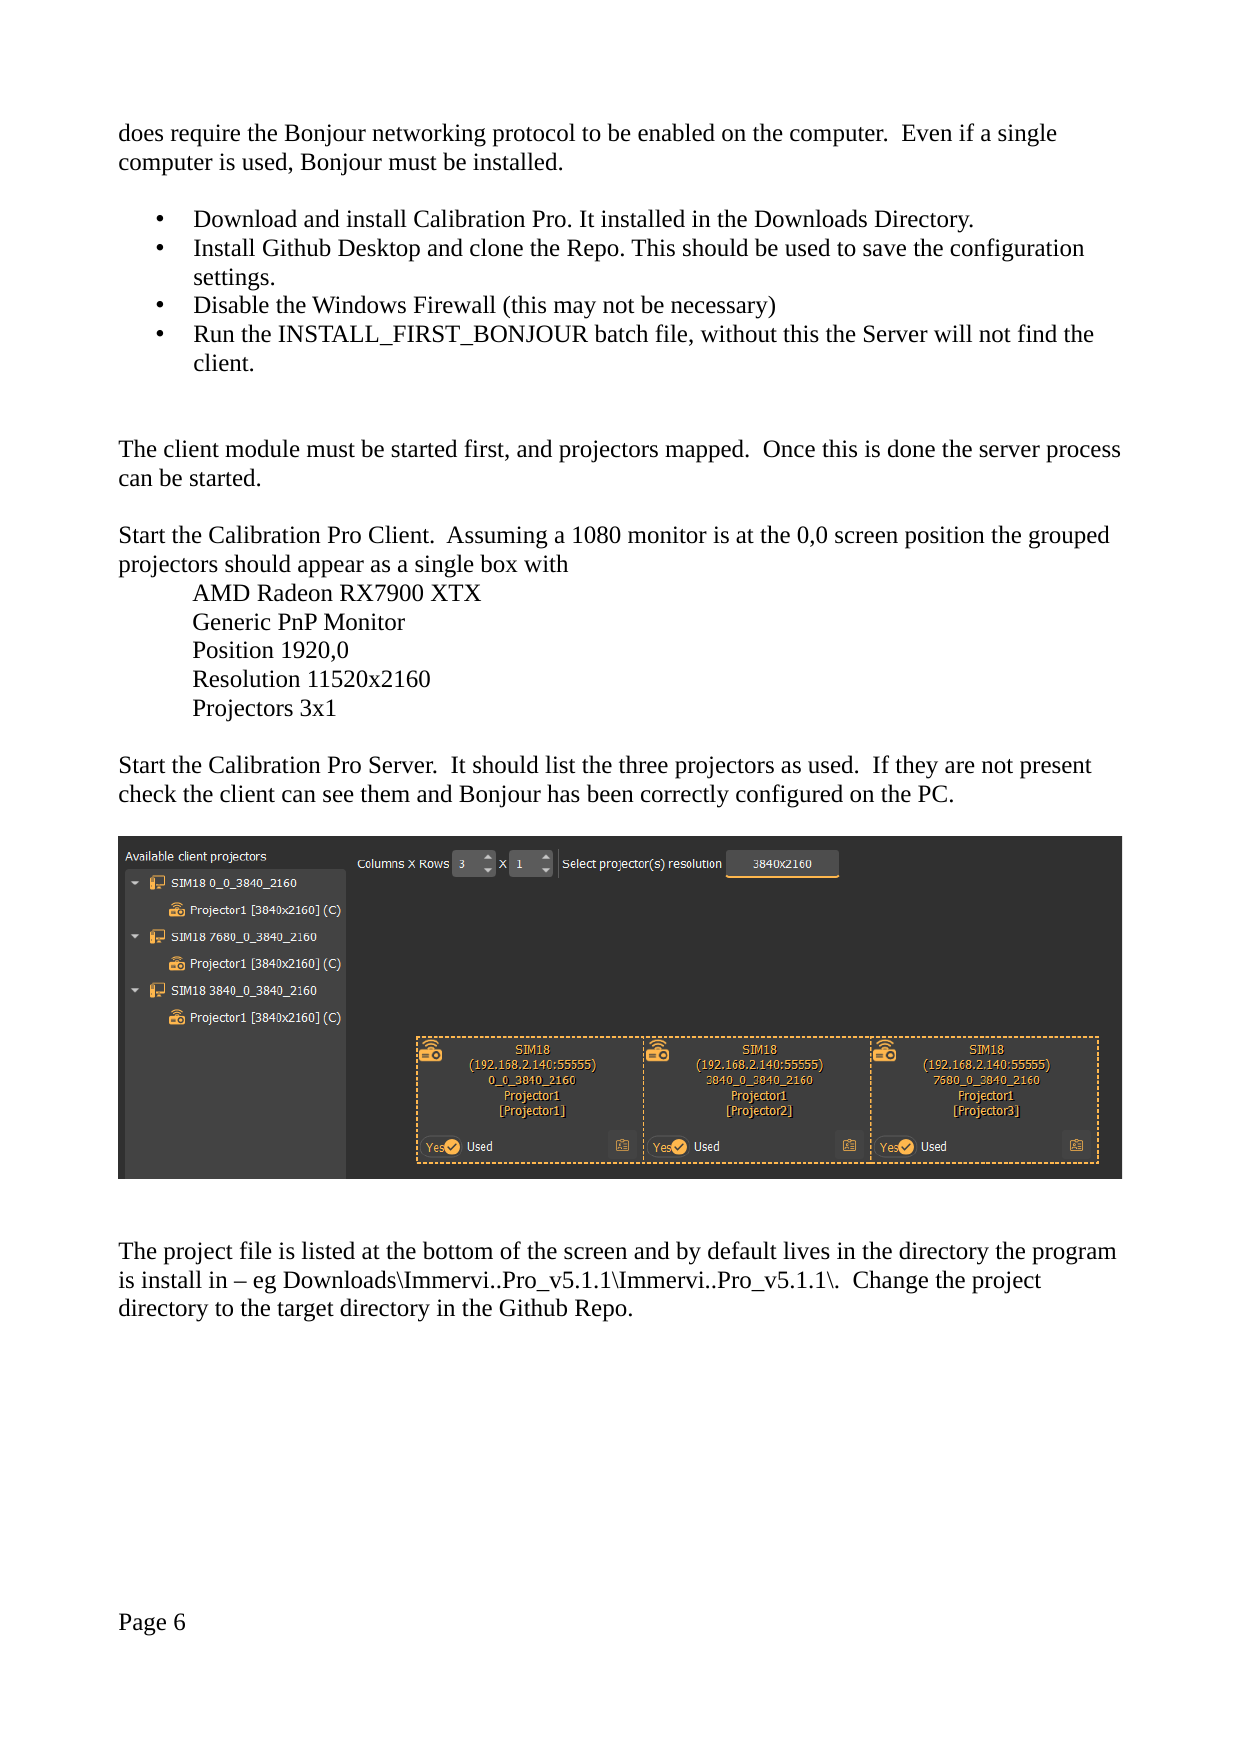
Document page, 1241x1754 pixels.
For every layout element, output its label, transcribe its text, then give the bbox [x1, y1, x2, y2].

list Run the INSTALL_FIRST_BONJOUR batch file, without this the Server will not find the client. [156, 319, 1122, 377]
text Start the Calibration Pro Client. Assuming a 1080 monitor is at the 0,0 screen position the grouped projectors should appear as a single box with [118, 521, 1122, 578]
text does require the Bonjour networking protocol to be enabled on the computer. Even if a single computer is used, Bonjour must be installed. [118, 118, 1122, 176]
text AMD Radeon RX7900 XTX [118, 578, 1122, 607]
text Position 1920,0 [118, 636, 1122, 664]
list Install Github Desktop and clone the Repo. This should be used to save the configuration settings. [156, 233, 1122, 291]
text Generic PnP Monitor [118, 607, 1122, 636]
text Start the Calibration Pro Server. It should list the three projectors as used. If they are not present check the client can see them and Bonjour has been correctly configured on the PC. [118, 751, 1122, 808]
text The client module must be started first, and projectors mapped. Once this is done the server process can be started. [118, 434, 1122, 492]
list Disable the Windows Firewall (this may not be necessary) [156, 291, 1122, 319]
list Download and install Calibration Pro. It installed in the Downloads Directory. [156, 204, 1122, 233]
picture [118, 836, 1123, 1179]
text Resolution 11520x2160 [118, 664, 1122, 693]
text The project file is listed at the bottom of the screen and by default lives in the directory the program is install in – eg Downloads\Immervi..Pro_v5.1.1\Immervi..Pro_v5.1.1\. Change the project directory to the target directory in the Github Repo. [118, 1236, 1122, 1322]
text Projectors 3x1 [118, 693, 1122, 722]
